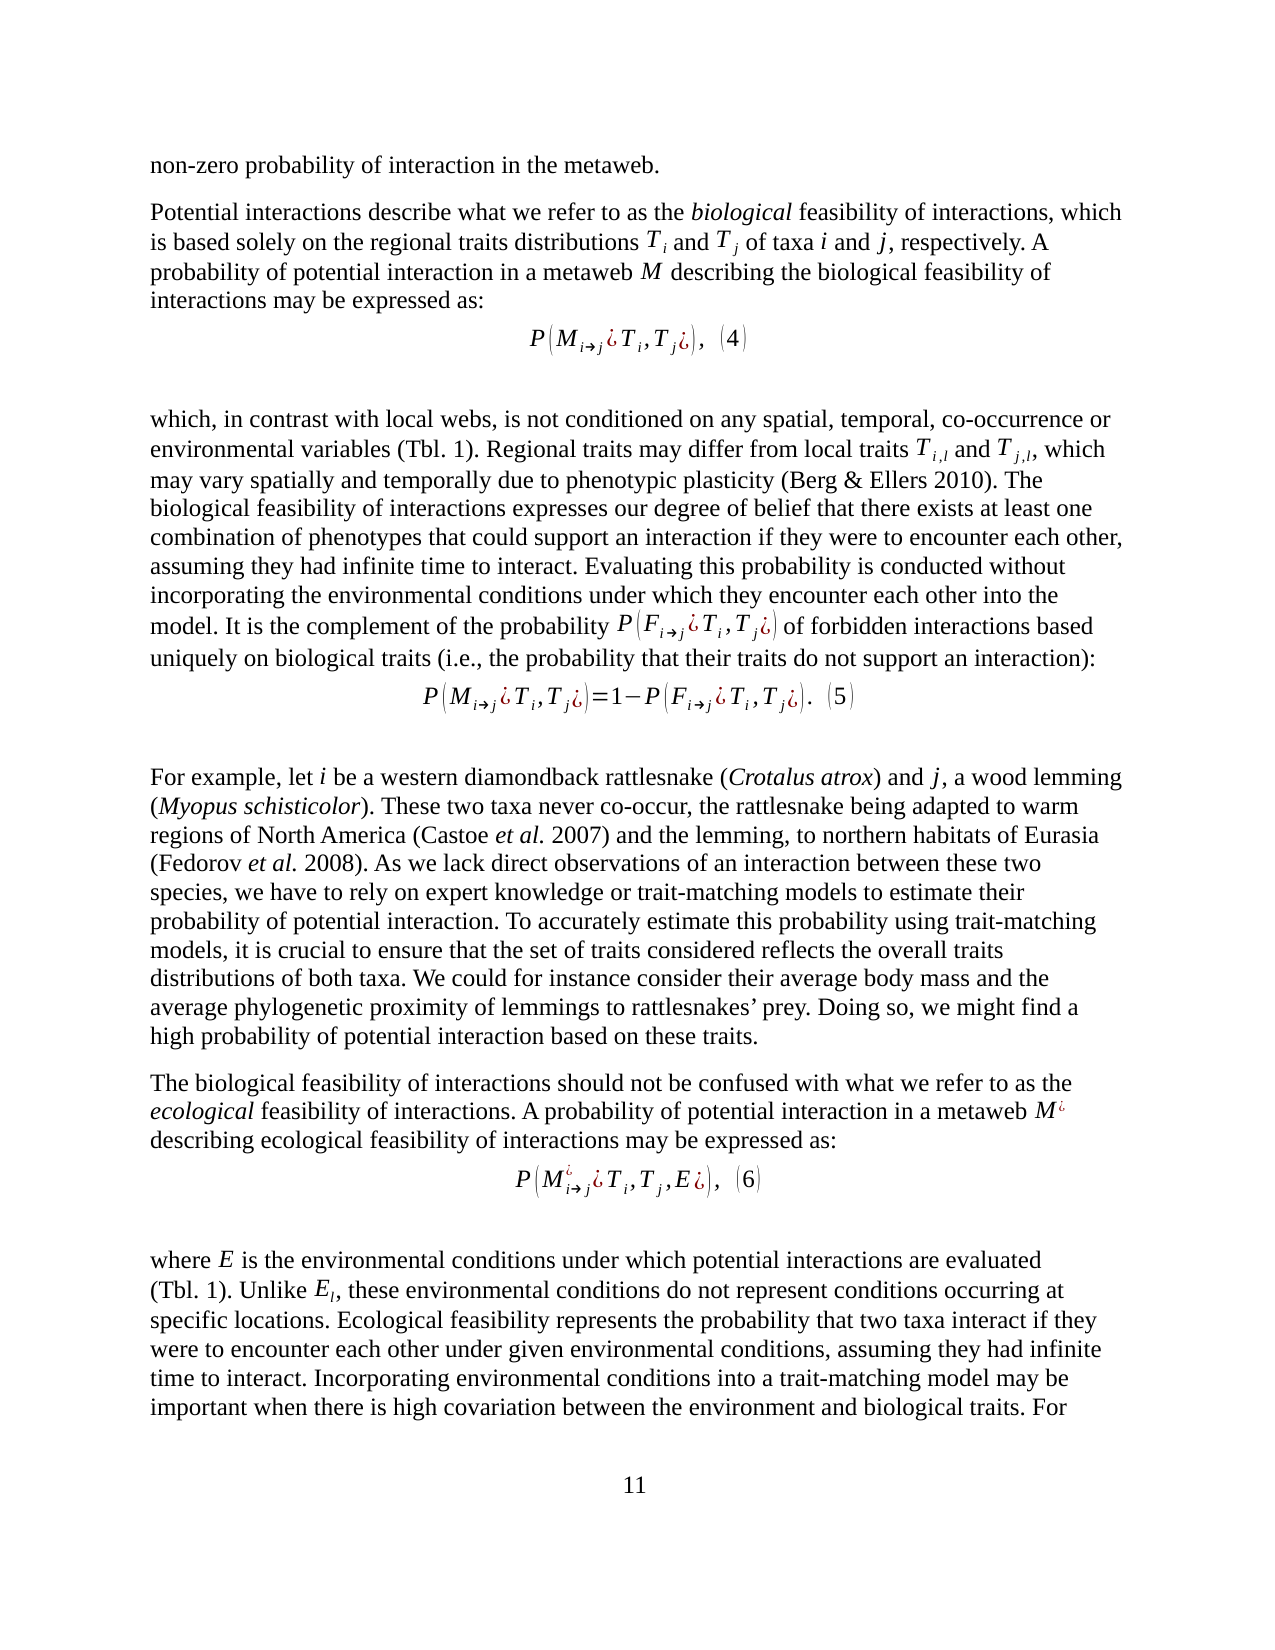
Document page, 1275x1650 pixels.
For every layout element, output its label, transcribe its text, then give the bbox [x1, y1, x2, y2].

text Potential interactions describe what we refer to as the biological feasibility of interactions, which is based solely on the regional traits distributions and of taxa and , respectively. A probability of potential interaction in a metaweb describing the biological feasibility of interactions may be expressed as: [150, 197, 1125, 314]
text For example, let be a western diamondback rattlesnake (Crotalus atrox) and , a wood lemming (Myopus schisticolor). These two taxa never co-occur, the rattlesnake being adapted to warm regions of North America (Castoe et al. 2007) and the lemming, to northern habitats of Eurasia (Fedorov et al. 2008). As we lack direct observations of an interaction between these two species, we have to rely on expert knowledge or trait-matching models to estimate their probability of potential interaction. To accurately estimate this probability using trait-matching models, it is crucial to ensure that the set of traits considered reflects the overall traits distributions of both taxa. We could for instance consider their average body mass and the average phylogenetic proximity of lemmings to rattlesnakes’ prey. Doing so, we might find a high probability of potential interaction based on these traits. [150, 762, 1125, 1050]
text The biological feasibility of interactions should not be confused with what we refer to as the ecological feasibility of interactions. A probability of potential interaction in a metaweb describing ecological feasibility of interactions may be expressed as: [150, 1068, 1125, 1154]
text non-zero probability of interaction in the metaweb. [150, 150, 1125, 179]
text which, in contrast with local webs, is not conditioned on any spatial, temporal, co-occurrence or environmental variables (Tbl. 1). Regional traits may differ from local traits and , which may vary spatially and temporally due to phenotypic plasticity (Berg & Ellers 2010). The biological feasibility of interactions expresses our degree of belief that there exists at least one combination of phenotypes that could support an interaction if they were to encounter each other, assuming they had infinite time to interact. Evaluating this probability is conducted without incorporating the environmental conditions under which they encounter each other into the model. It is the complement of the probability of forbidden interactions based uniquely on biological traits (i.e., the probability that their traits do not support an interaction): [150, 404, 1125, 672]
text where is the environmental conditions under which potential interactions are evaluated (Tbl. 1). Unlike , these environmental conditions do not represent conditions occurring at specific locations. Ecological feasibility represents the probability that two taxa interact if they were to encounter each other under given environmental conditions, assuming they had infinite time to interact. Incorporating environmental conditions into a trait-matching model may be important when there is high covariation between the environment and biological traits. For [150, 1246, 1125, 1421]
